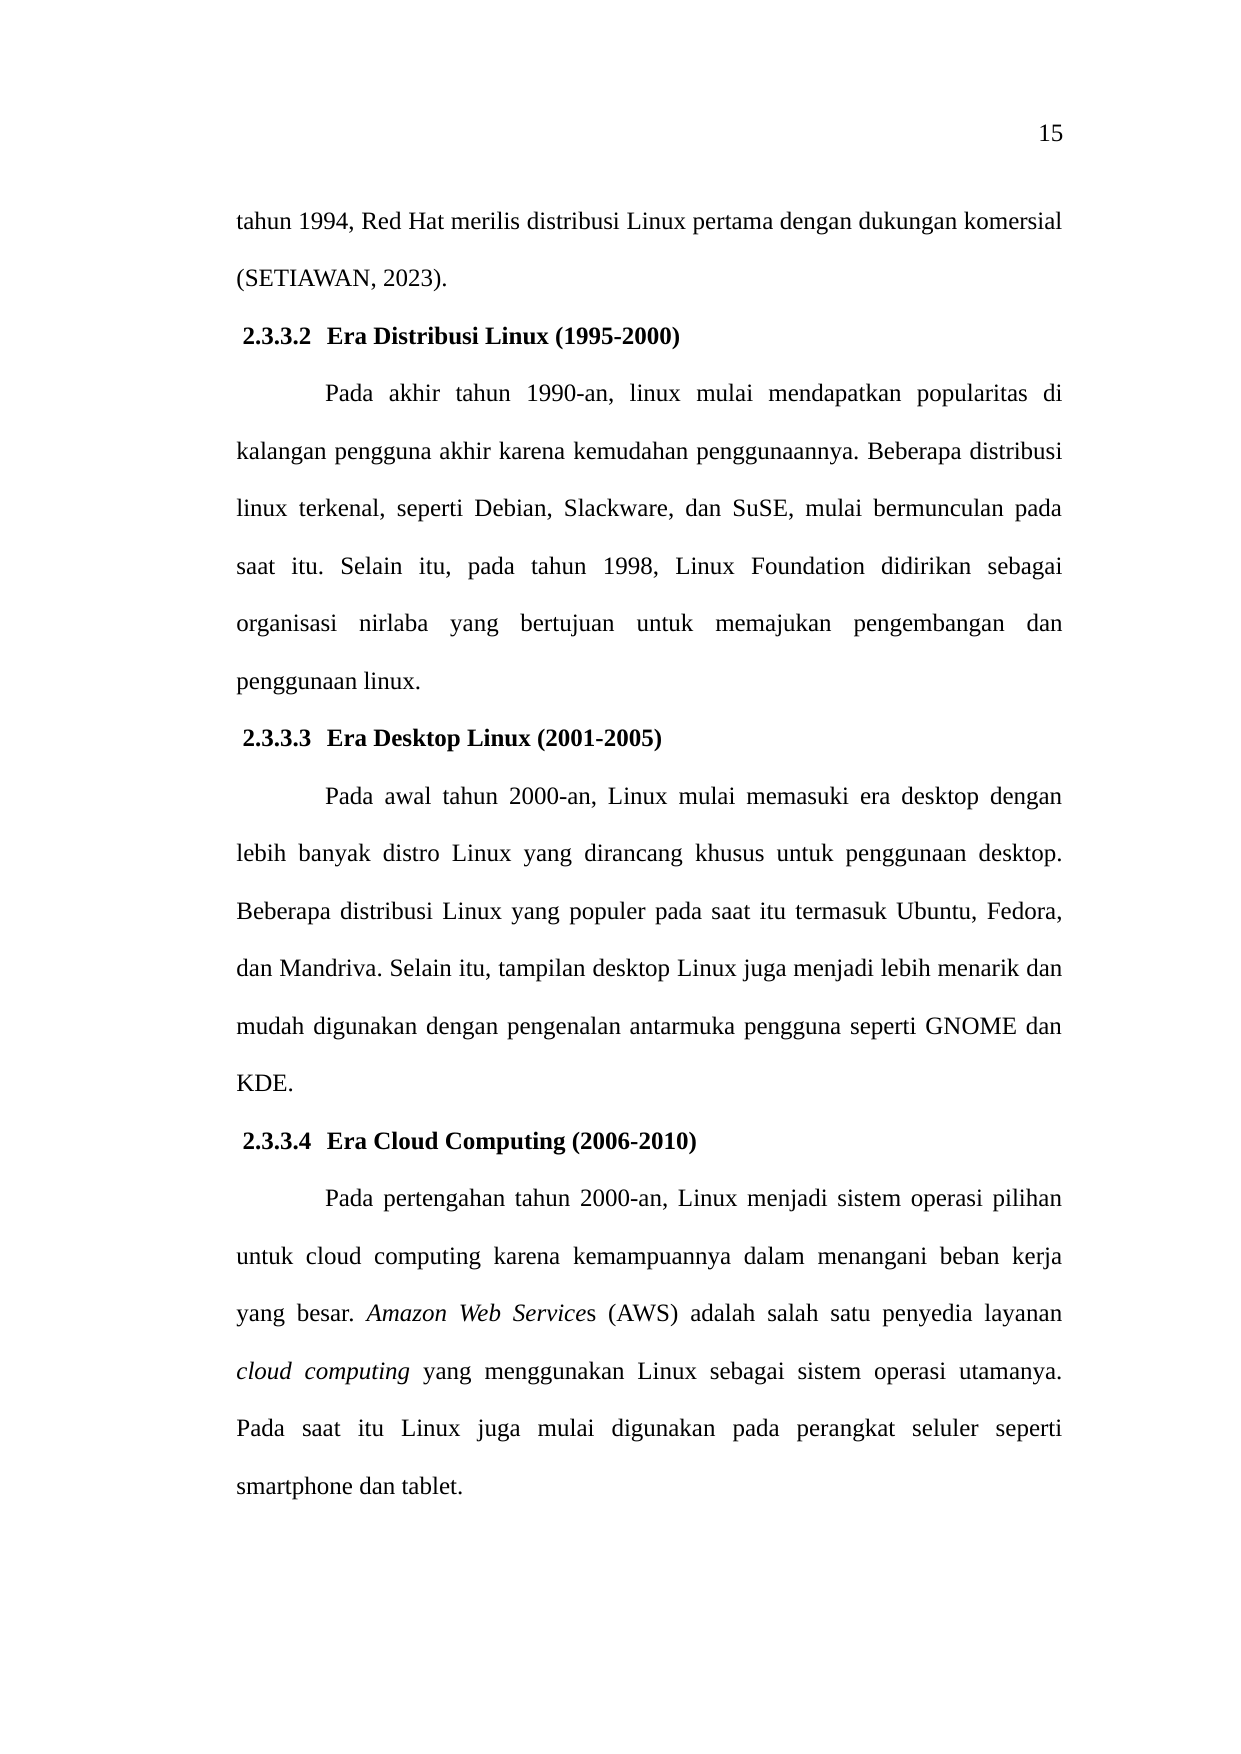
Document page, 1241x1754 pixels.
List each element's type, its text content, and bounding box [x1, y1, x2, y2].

subtitle Era Cloud Computing (2006-2010) [236, 1126, 1063, 1155]
text tahun 1994, Red Hat merilis distribusi Linux pertama dengan dukungan komersial (SETIAWAN, 2023)⁠. [236, 206, 1063, 292]
text Pada akhir tahun 1990-an, linux mulai mendapatkan popularitas di kalangan pengguna akhir karena kemudahan penggunaannya. Beberapa distribusi linux terkenal, seperti Debian, Slackware, dan SuSE, mulai bermunculan pada saat itu. Selain itu, pada tahun 1998, Linux Foundation didirikan sebagai organisasi nirlaba yang bertujuan untuk memajukan pengembangan dan penggunaan linux. [236, 378, 1063, 695]
subtitle Era Distribusi Linux (1995-2000) [236, 321, 1063, 350]
subtitle Era Desktop Linux (2001-2005) [236, 723, 1063, 752]
text Pada pertengahan tahun 2000-an, Linux menjadi sistem operasi pilihan untuk cloud computing karena kemampuannya dalam menangani beban kerja yang besar. Amazon Web Services (AWS) adalah salah satu penyedia layanan cloud computing yang menggunakan Linux sebagai sistem operasi utamanya. Pada saat itu Linux juga mulai digunakan pada perangkat seluler seperti smartphone dan tablet. [236, 1183, 1063, 1500]
text Pada awal tahun 2000-an, Linux mulai memasuki era desktop dengan lebih banyak distro Linux yang dirancang khusus untuk penggunaan desktop. Beberapa distribusi Linux yang populer pada saat itu termasuk Ubuntu, Fedora, dan Mandriva. Selain itu, tampilan desktop Linux juga menjadi lebih menarik dan mudah digunakan dengan pengenalan antarmuka pengguna seperti GNOME dan KDE. [236, 781, 1063, 1097]
